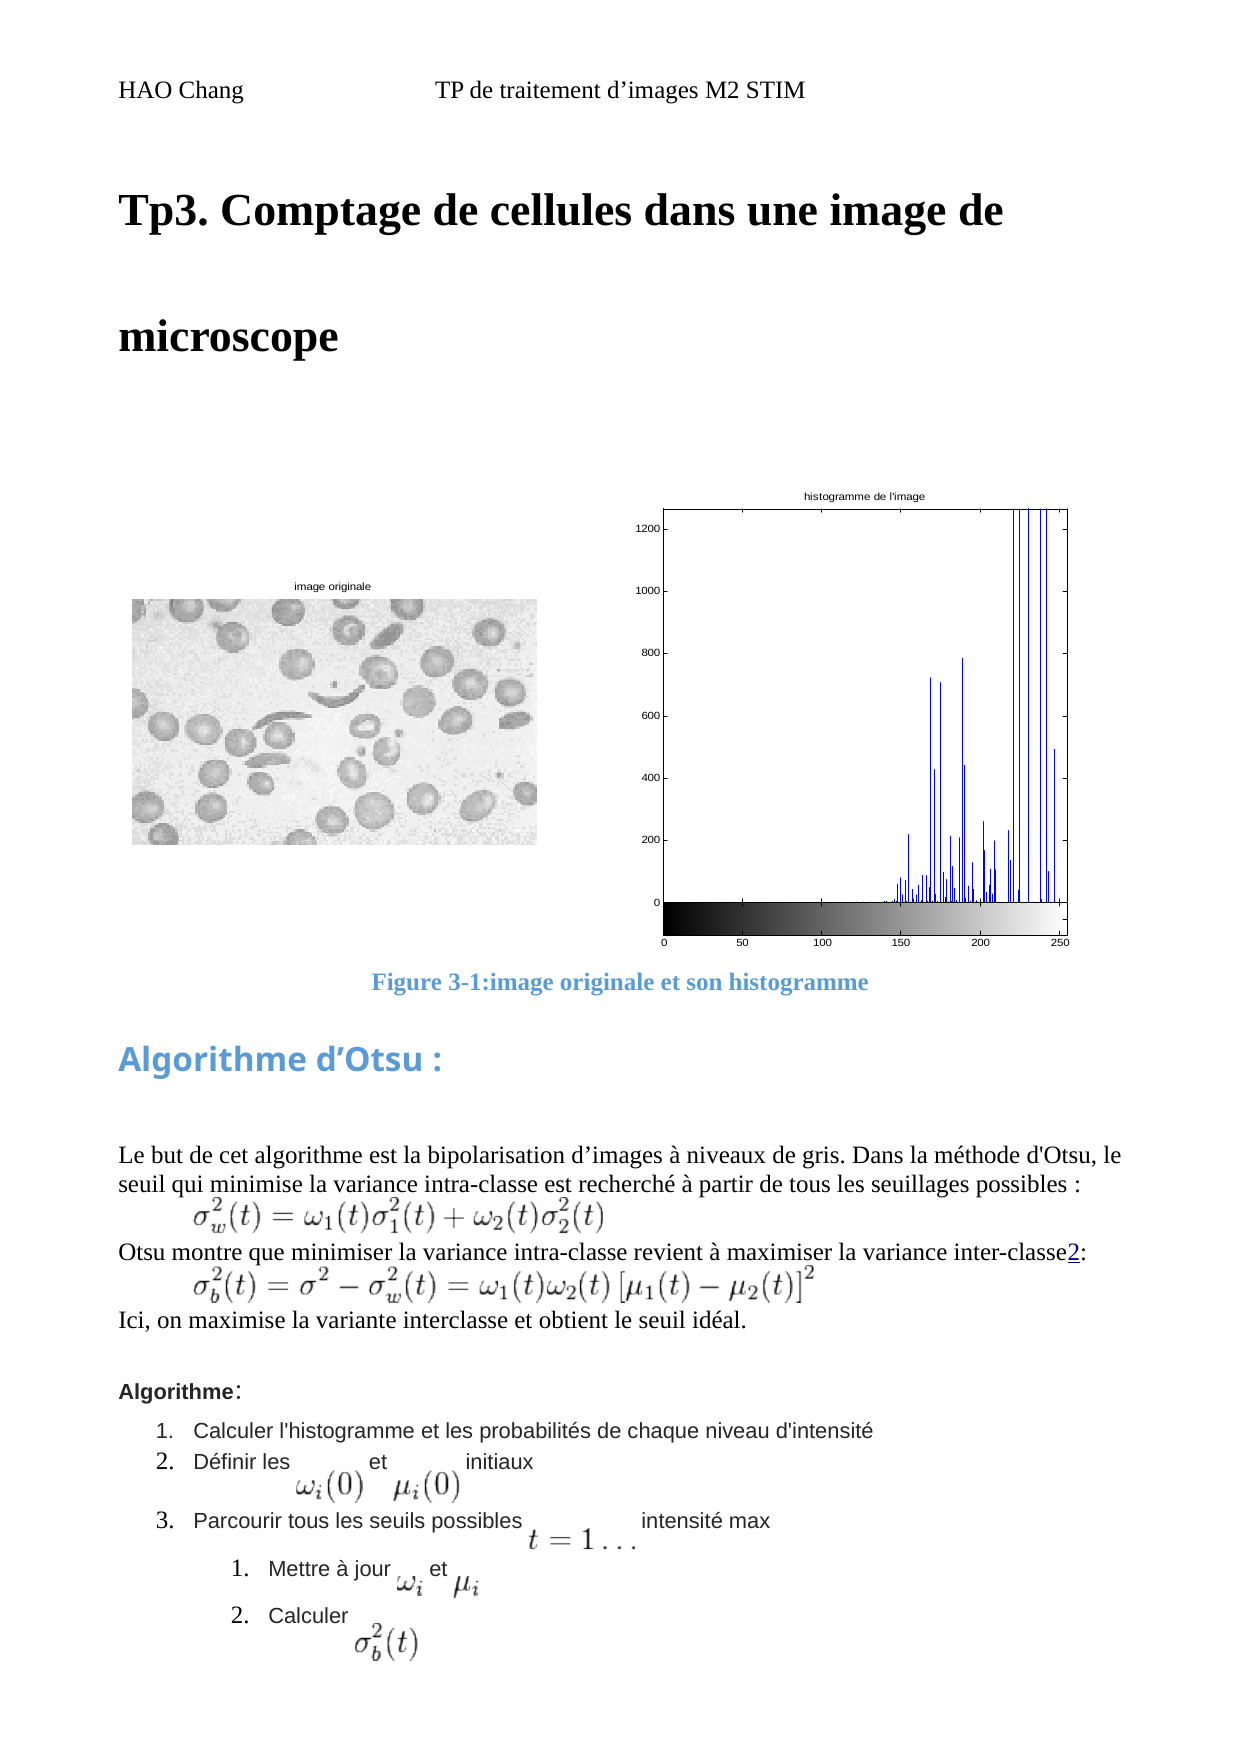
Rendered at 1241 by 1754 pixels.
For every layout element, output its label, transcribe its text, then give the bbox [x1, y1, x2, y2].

subtitle Tp3. Comptage de cellules dans une image de microscope [118, 182, 1122, 361]
list Mettre à jour et [231, 1553, 1122, 1598]
list Calculer l'histogramme et les probabilités de chaque niveau d'intensité [156, 1408, 1122, 1443]
list Définir les et initiaux [156, 1446, 1122, 1502]
subtitle Algorithme d’Otsu : [118, 1035, 1122, 1081]
text Otsu montre que minimiser la variance intra-classe revient à maximiser la variance inter-classe2: [118, 1237, 1122, 1266]
text Figure 3‑1:image originale et son histogramme [118, 967, 1122, 996]
list Calculer [231, 1600, 1122, 1660]
text Le but de cet algorithme est la bipolarisation d’images à niveaux de gris. Dans la méthode d'Otsu, le seuil qui minimise la variance intra-classe est recherché à partir de tous les seuillages possibles : [118, 1140, 1122, 1198]
text Algorithme： [118, 1371, 1122, 1406]
text Ici, on maximise la variante interclasse et obtient le seuil idéal. [118, 1305, 1122, 1333]
list Parcourir tous les seuils possibles intensité max [156, 1505, 1122, 1551]
